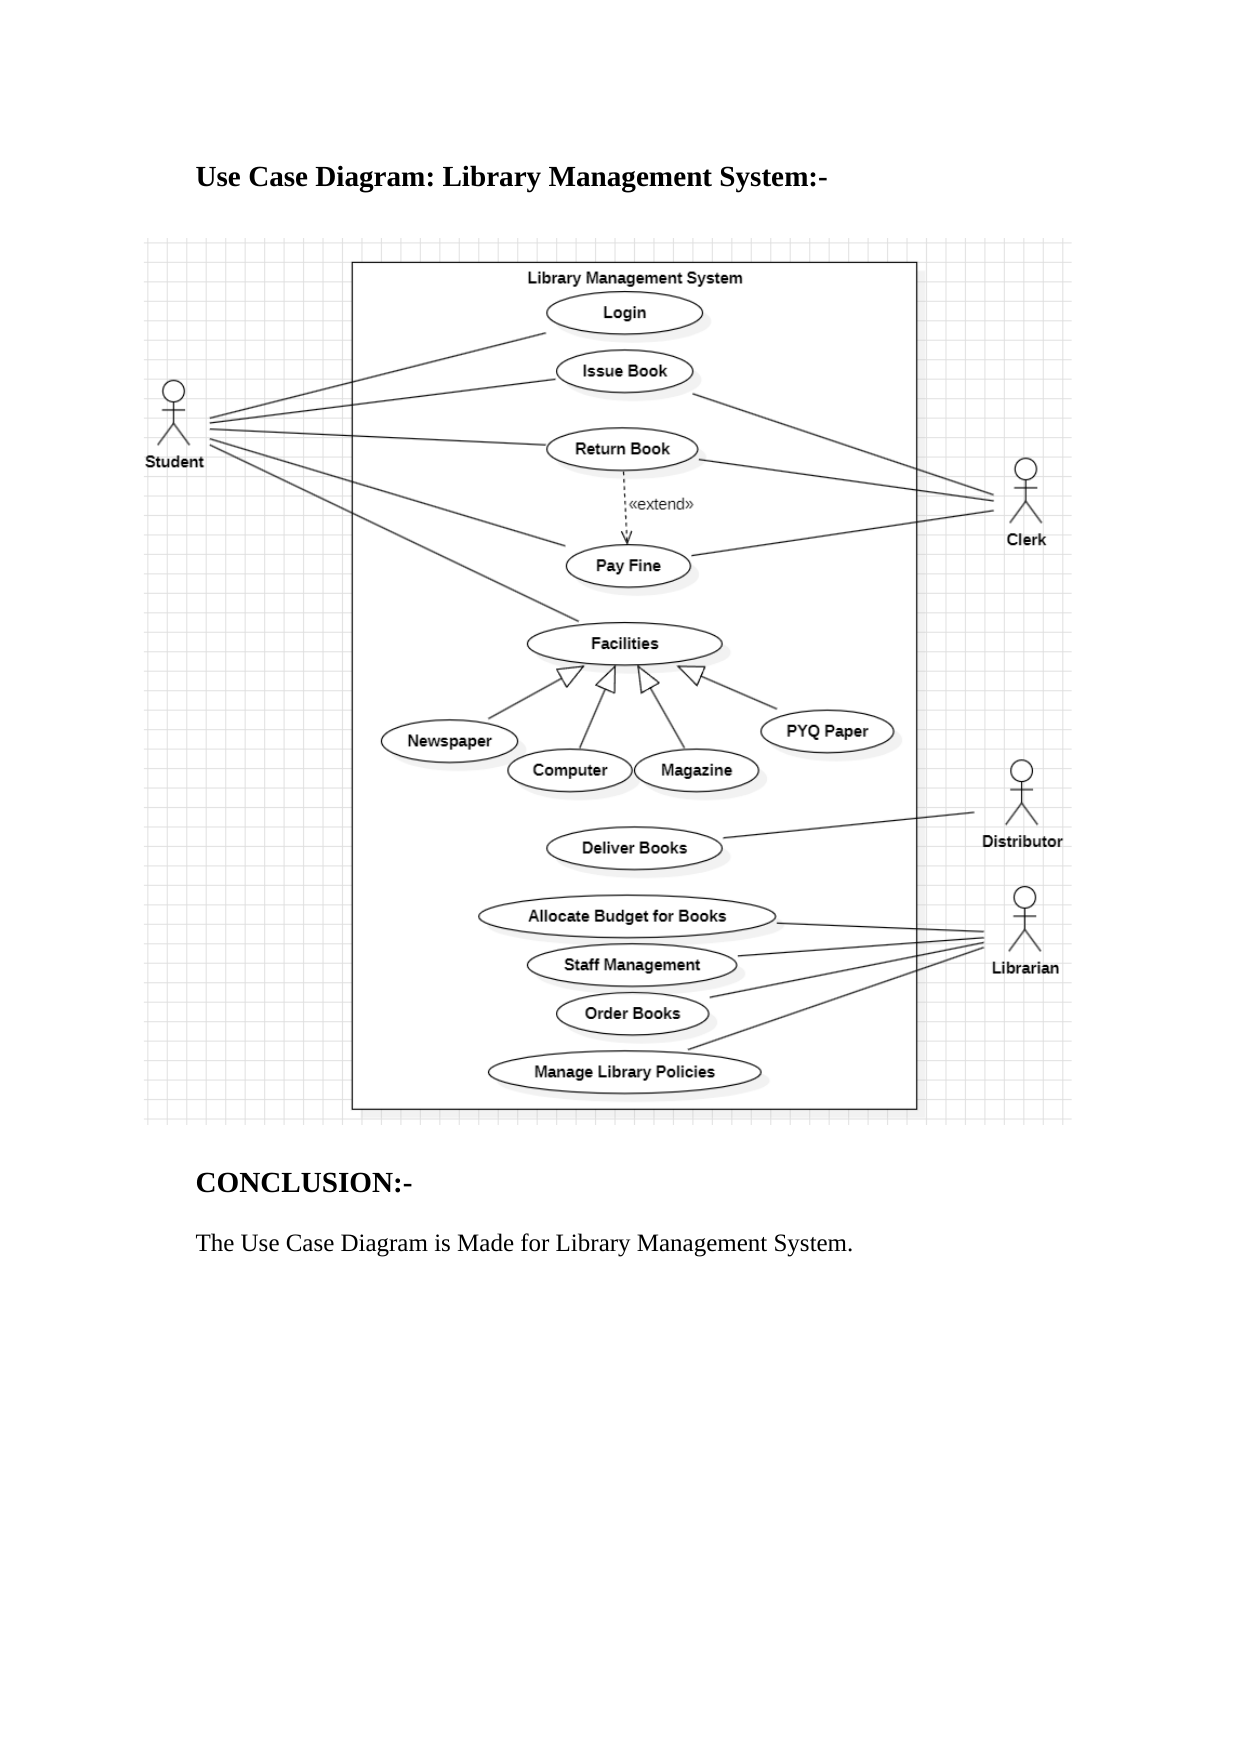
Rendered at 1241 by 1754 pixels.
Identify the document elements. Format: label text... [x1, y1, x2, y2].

text CONCLUSION:- [195, 1166, 1123, 1199]
text The Use Case Diagram is Made for Library Management System. [195, 1228, 1123, 1257]
picture [143, 238, 1072, 1125]
text Use Case Diagram: Library Management System:- [195, 159, 1123, 193]
